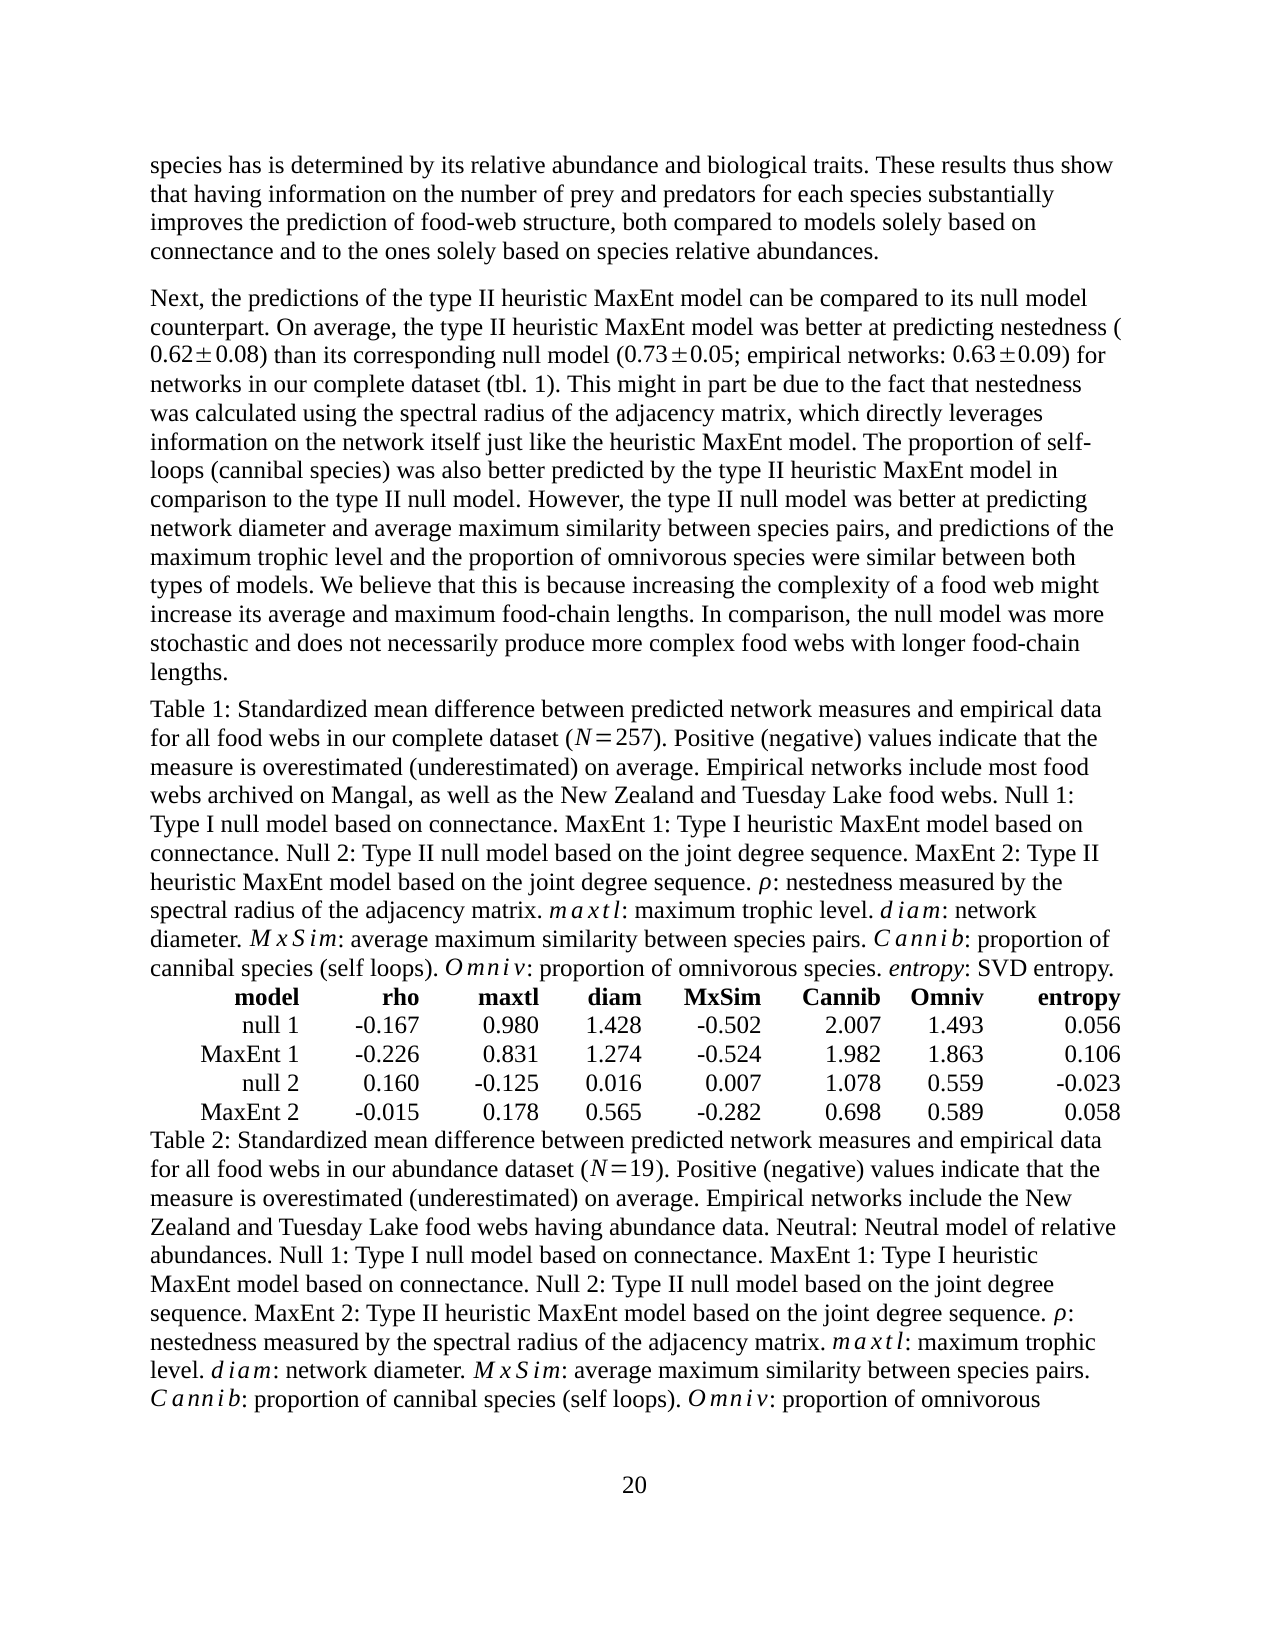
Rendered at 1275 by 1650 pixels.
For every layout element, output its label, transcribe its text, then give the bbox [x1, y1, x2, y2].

table_cell 1.274 [543, 1039, 646, 1068]
table_header model [150, 982, 304, 1011]
table_header rho [304, 982, 424, 1011]
table_cell -0.502 [646, 1011, 766, 1039]
table_cell 0.589 [886, 1097, 988, 1126]
table_cell 0.056 [988, 1011, 1125, 1039]
table_header MxSim [646, 982, 766, 1011]
table_cell 1.428 [543, 1011, 646, 1039]
table_header entropy [988, 982, 1125, 1011]
table_cell 0.831 [424, 1039, 543, 1068]
table_cell 1.982 [766, 1039, 886, 1068]
table_cell 0.178 [424, 1097, 543, 1126]
table_cell -0.524 [646, 1039, 766, 1068]
table_cell 0.007 [646, 1068, 766, 1097]
text Table 1: Standardized mean difference between predicted network measures and empirical data for all food webs in our complete dataset (). Positive (negative) values indicate that the measure is overestimated (underestimated) on average. Empirical networks include most food webs archived on Mangal, as well as the New Zealand and Tuesday Lake food webs. Null 1: Type I null model based on connectance. MaxEnt 1: Type I heuristic MaxEnt model based on connectance. Null 2: Type II null model based on the joint degree sequence. MaxEnt 2: Type II heuristic MaxEnt model based on the joint degree sequence. : nestedness measured by the spectral radius of the adjacency matrix. : maximum trophic level. : network diameter. : average maximum similarity between species pairs. : proportion of cannibal species (self loops). : proportion of omnivorous species. entropy: SVD entropy. [150, 694, 1125, 982]
table_cell null 1 [150, 1011, 304, 1039]
table_cell 0.058 [988, 1097, 1125, 1126]
table_cell -0.167 [304, 1011, 424, 1039]
table_cell -0.282 [646, 1097, 766, 1126]
table_cell MaxEnt 1 [150, 1039, 304, 1068]
table_header Omniv [886, 982, 988, 1011]
table_cell 0.106 [988, 1039, 1125, 1068]
table_header diam [543, 982, 646, 1011]
table_cell MaxEnt 2 [150, 1097, 304, 1126]
table_cell -0.125 [424, 1068, 543, 1097]
table_cell 1.078 [766, 1068, 886, 1097]
table_header maxtl [424, 982, 543, 1011]
table_cell 0.980 [424, 1011, 543, 1039]
table_cell -0.226 [304, 1039, 424, 1068]
table_cell 0.160 [304, 1068, 424, 1097]
table_cell null 2 [150, 1068, 304, 1097]
table_cell 0.016 [543, 1068, 646, 1097]
text Next, the predictions of the type II heuristic MaxEnt model can be compared to its null model counterpart. On average, the type II heuristic MaxEnt model was better at predicting nestedness () than its corresponding null model (; empirical networks: ) for networks in our complete dataset (tbl. 1). This might in part be due to the fact that nestedness was calculated using the spectral radius of the adjacency matrix, which directly leverages information on the network itself just like the heuristic MaxEnt model. The proportion of self-loops (cannibal species) was also better predicted by the type II heuristic MaxEnt model in comparison to the type II null model. However, the type II null model was better at predicting network diameter and average maximum similarity between species pairs, and predictions of the maximum trophic level and the proportion of omnivorous species were similar between both types of models. We believe that this is because increasing the complexity of a food web might increase its average and maximum food-chain lengths. In comparison, the null model was more stochastic and does not necessarily produce more complex food webs with longer food-chain lengths. [150, 283, 1125, 685]
text species has is determined by its relative abundance and biological traits. These results thus show that having information on the number of prey and predators for each species substantially improves the prediction of food-web structure, both compared to models solely based on connectance and to the ones solely based on species relative abundances. [150, 150, 1125, 265]
table_cell 0.565 [543, 1097, 646, 1126]
table_cell 2.007 [766, 1011, 886, 1039]
table_header Cannib [766, 982, 886, 1011]
text Table 2: Standardized mean difference between predicted network measures and empirical data for all food webs in our abundance dataset (). Positive (negative) values indicate that the measure is overestimated (underestimated) on average. Empirical networks include the New Zealand and Tuesday Lake food webs having abundance data. Neutral: Neutral model of relative abundances. Null 1: Type I null model based on connectance. MaxEnt 1: Type I heuristic MaxEnt model based on connectance. Null 2: Type II null model based on the joint degree sequence. MaxEnt 2: Type II heuristic MaxEnt model based on the joint degree sequence. : nestedness measured by the spectral radius of the adjacency matrix. : maximum trophic level. : network diameter. : average maximum similarity between species pairs. : proportion of cannibal species (self loops). : proportion of omnivorous species. entropy: SVD entropy. [150, 1126, 1125, 1413]
table_cell 0.698 [766, 1097, 886, 1126]
table_cell 0.559 [886, 1068, 988, 1097]
table_cell -0.023 [988, 1068, 1125, 1097]
table_cell -0.015 [304, 1097, 424, 1126]
table_cell 1.493 [886, 1011, 988, 1039]
table_cell 1.863 [886, 1039, 988, 1068]
